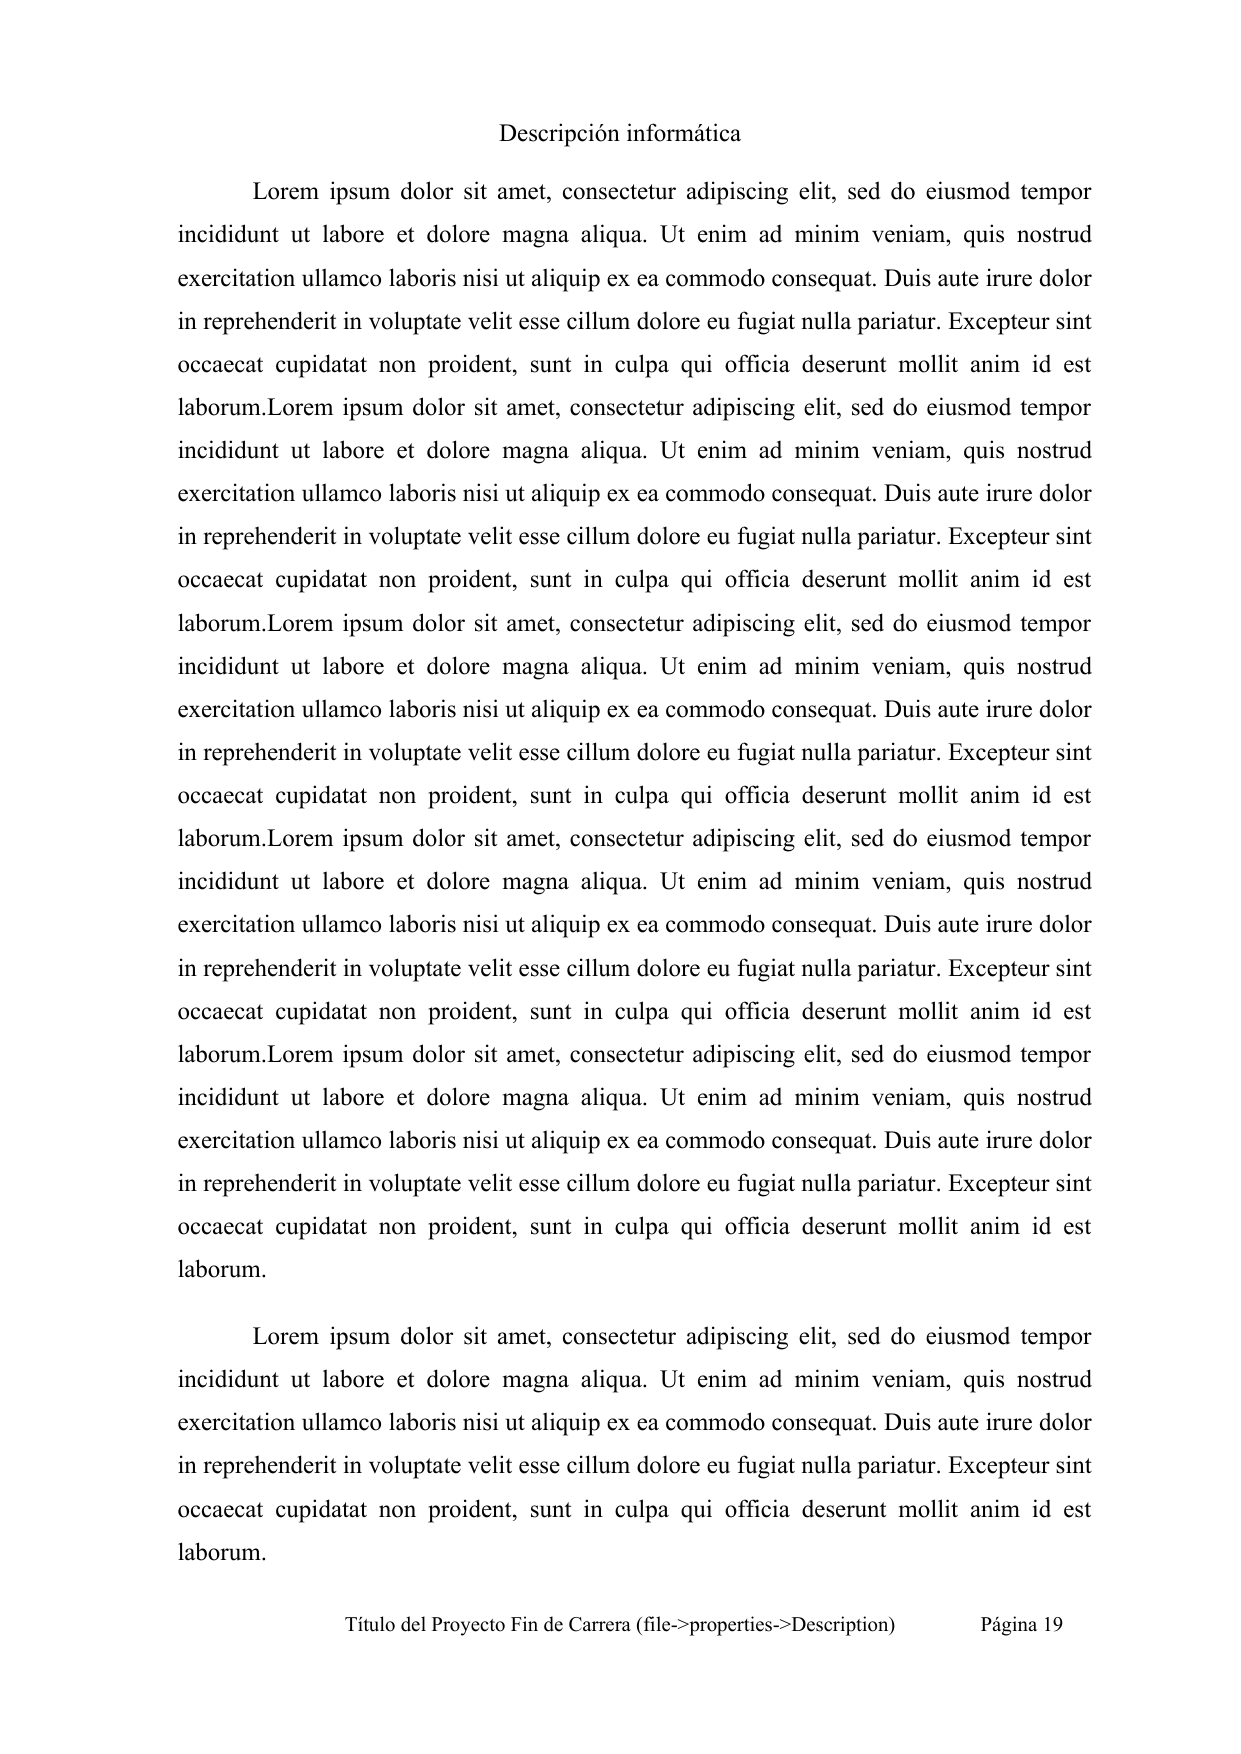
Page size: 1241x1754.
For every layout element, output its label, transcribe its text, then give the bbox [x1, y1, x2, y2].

text Lorem ipsum dolor sit amet, consectetur adipiscing elit, sed do eiusmod tempor incididunt ut labore et dolore magna aliqua. Ut enim ad minim veniam, quis nostrud exercitation ullamco laboris nisi ut aliquip ex ea commodo consequat. Duis aute irure dolor in reprehenderit in voluptate velit esse cillum dolore eu fugiat nulla pariatur. Excepteur sint occaecat cupidatat non proident, sunt in culpa qui officia deserunt mollit anim id est laborum.Lorem ipsum dolor sit amet, consectetur adipiscing elit, sed do eiusmod tempor incididunt ut labore et dolore magna aliqua. Ut enim ad minim veniam, quis nostrud exercitation ullamco laboris nisi ut aliquip ex ea commodo consequat. Duis aute irure dolor in reprehenderit in voluptate velit esse cillum dolore eu fugiat nulla pariatur. Excepteur sint occaecat cupidatat non proident, sunt in culpa qui officia deserunt mollit anim id est laborum.Lorem ipsum dolor sit amet, consectetur adipiscing elit, sed do eiusmod tempor incididunt ut labore et dolore magna aliqua. Ut enim ad minim veniam, quis nostrud exercitation ullamco laboris nisi ut aliquip ex ea commodo consequat. Duis aute irure dolor in reprehenderit in voluptate velit esse cillum dolore eu fugiat nulla pariatur. Excepteur sint occaecat cupidatat non proident, sunt in culpa qui officia deserunt mollit anim id est laborum.Lorem ipsum dolor sit amet, consectetur adipiscing elit, sed do eiusmod tempor incididunt ut labore et dolore magna aliqua. Ut enim ad minim veniam, quis nostrud exercitation ullamco laboris nisi ut aliquip ex ea commodo consequat. Duis aute irure dolor in reprehenderit in voluptate velit esse cillum dolore eu fugiat nulla pariatur. Excepteur sint occaecat cupidatat non proident, sunt in culpa qui officia deserunt mollit anim id est laborum.Lorem ipsum dolor sit amet, consectetur adipiscing elit, sed do eiusmod tempor incididunt ut labore et dolore magna aliqua. Ut enim ad minim veniam, quis nostrud exercitation ullamco laboris nisi ut aliquip ex ea commodo consequat. Duis aute irure dolor in reprehenderit in voluptate velit esse cillum dolore eu fugiat nulla pariatur. Excepteur sint occaecat cupidatat non proident, sunt in culpa qui officia deserunt mollit anim id est laborum. [177, 176, 1093, 1283]
text Lorem ipsum dolor sit amet, consectetur adipiscing elit, sed do eiusmod tempor incididunt ut labore et dolore magna aliqua. Ut enim ad minim veniam, quis nostrud exercitation ullamco laboris nisi ut aliquip ex ea commodo consequat. Duis aute irure dolor in reprehenderit in voluptate velit esse cillum dolore eu fugiat nulla pariatur. Excepteur sint occaecat cupidatat non proident, sunt in culpa qui officia deserunt mollit anim id est laborum. [177, 1321, 1093, 1566]
